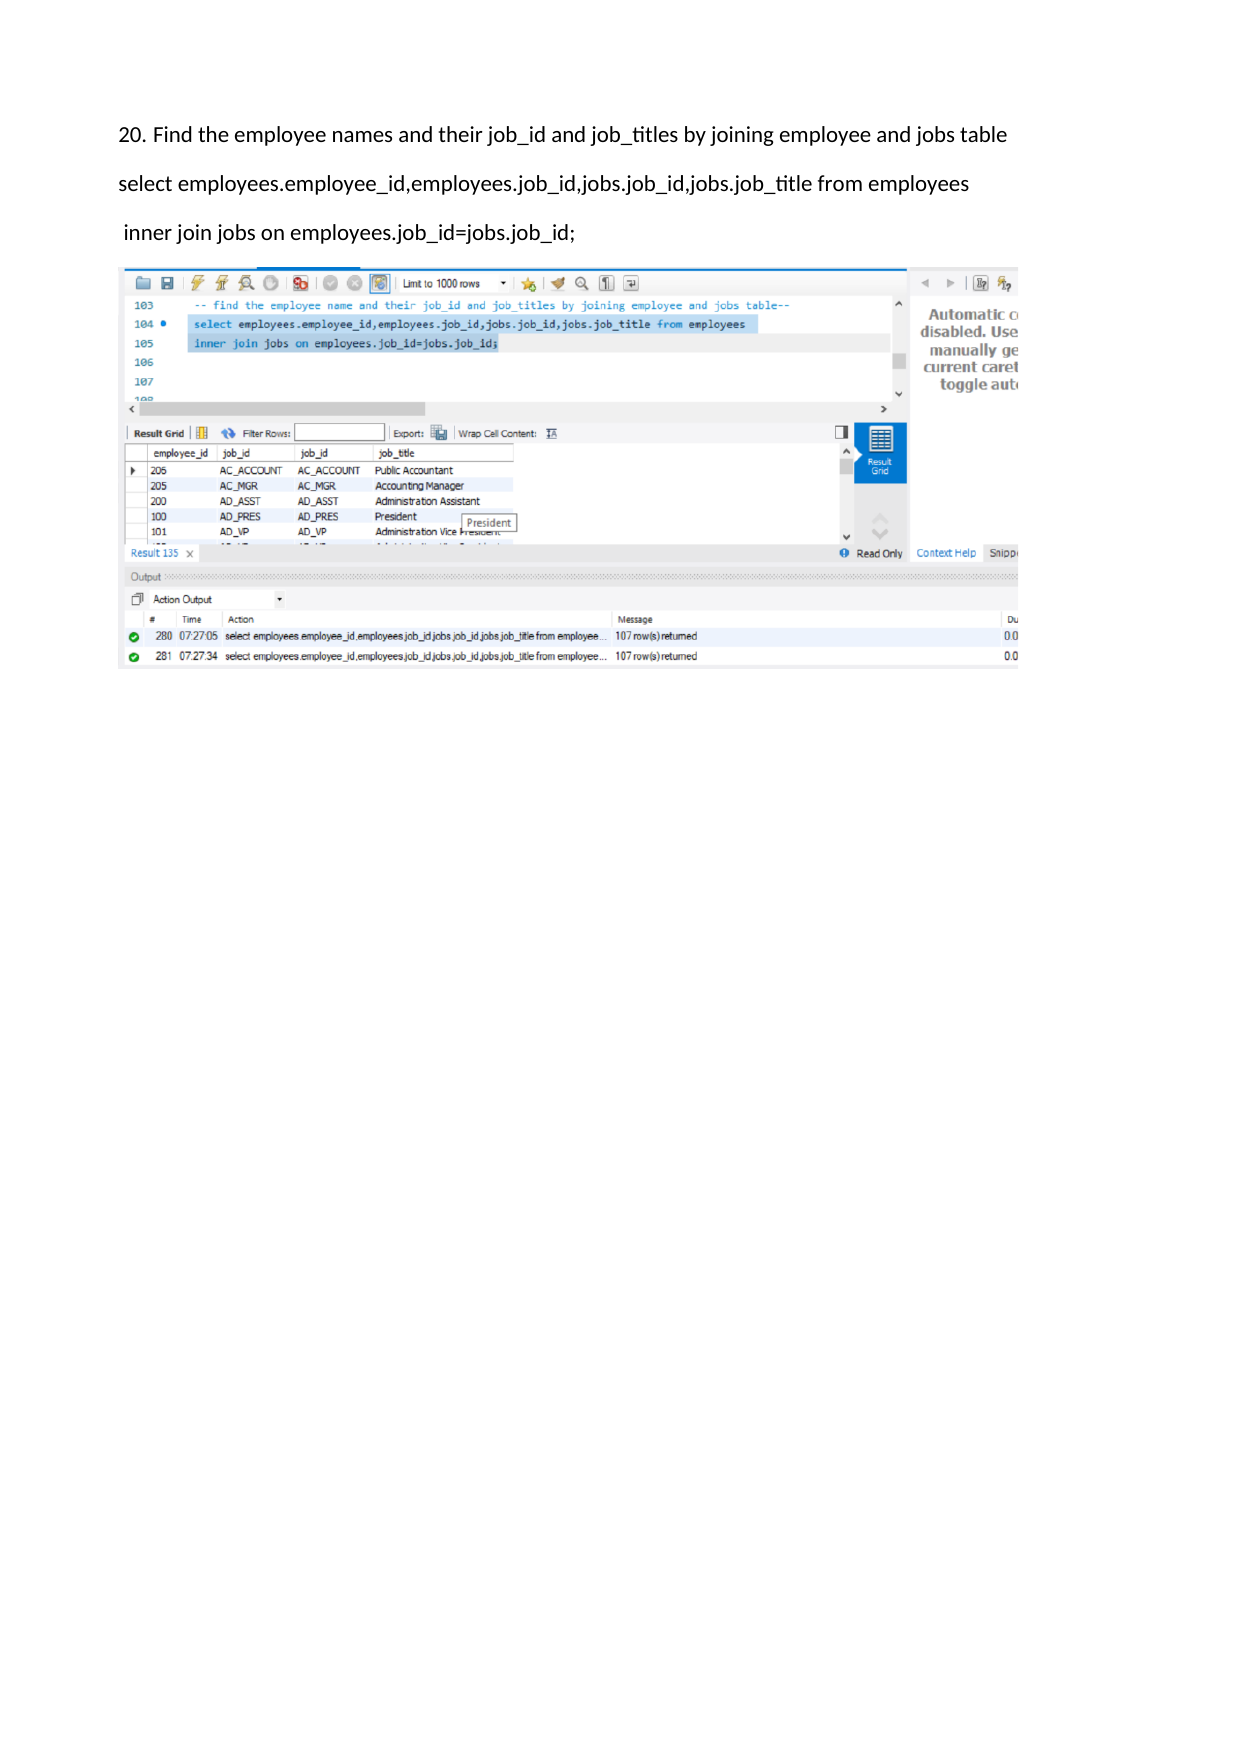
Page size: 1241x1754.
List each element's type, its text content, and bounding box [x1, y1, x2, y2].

text inner join jobs on employees.job_id=jobs.job_id; [118, 218, 1122, 246]
text 20. Find the employee names and their job_id and job_titles by joining employee and jobs table [118, 118, 1122, 149]
text select employees.employee_id,employees.job_id,jobs.job_id,jobs.job_title from employees [118, 169, 1122, 197]
